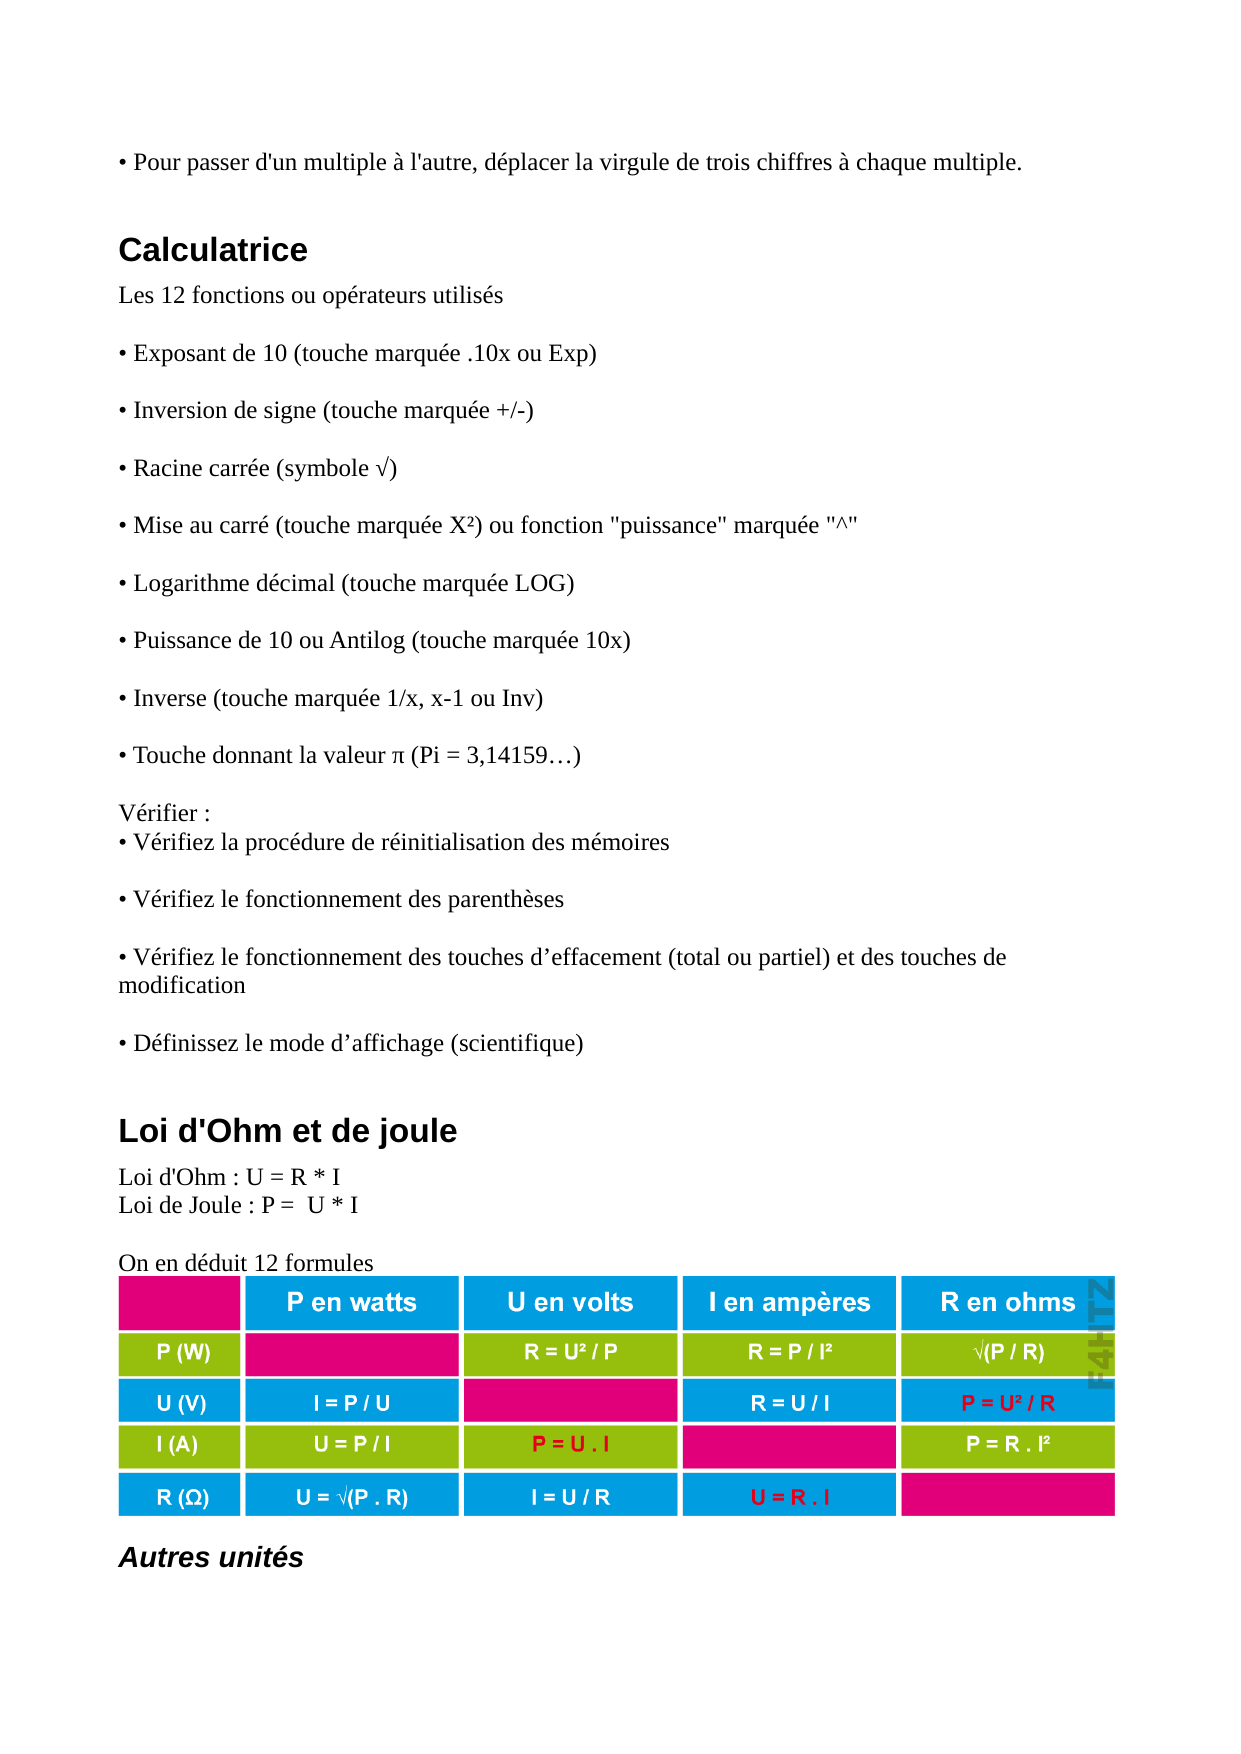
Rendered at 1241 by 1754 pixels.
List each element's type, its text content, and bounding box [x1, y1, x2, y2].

picture [963, 1396, 974, 1410]
picture [1090, 1302, 1112, 1321]
text • Touche donnant la valeur π (Pi = 3,14159…) [118, 741, 1122, 769]
picture [808, 1298, 815, 1311]
picture [1001, 1396, 1013, 1410]
picture [843, 1298, 855, 1311]
picture [1045, 1298, 1059, 1310]
picture [741, 1298, 745, 1310]
picture [289, 1292, 302, 1310]
picture [779, 1298, 783, 1310]
text • Définissez le mode d’affichage (scientifique) [118, 1028, 1122, 1057]
picture [597, 1490, 608, 1504]
text • Pour passer d'un multiple à l'autre, déplacer la virgule de trois chiffres à chaque multiple. [118, 147, 1122, 176]
picture [1090, 1280, 1112, 1299]
picture [186, 1396, 194, 1410]
picture [556, 1298, 562, 1310]
picture [746, 1298, 752, 1310]
picture [784, 1298, 798, 1310]
picture [551, 1298, 555, 1310]
picture [545, 1494, 554, 1500]
picture [509, 1292, 524, 1311]
picture [803, 1298, 807, 1315]
picture [313, 1298, 324, 1311]
text • Vérifiez la procédure de réinitialisation des mémoires [118, 827, 1122, 856]
picture [764, 1304, 770, 1311]
text • Inverse (touche marquée 1/x, x-1 ou Inv) [118, 683, 1122, 712]
picture [818, 1298, 830, 1311]
picture [351, 1298, 370, 1310]
picture [765, 1298, 775, 1310]
subtitle Loi d'Ohm et de joule [118, 1111, 1122, 1149]
text Loi d'Ohm : U = R * I [118, 1162, 1122, 1190]
picture [773, 1494, 783, 1500]
picture [118, 1276, 1115, 1516]
text On en déduit 12 formules [118, 1248, 1122, 1277]
picture [319, 1494, 328, 1500]
picture [725, 1298, 736, 1311]
text • Vérifiez le fonctionnement des parenthèses [118, 884, 1122, 913]
picture [1063, 1298, 1074, 1311]
picture [158, 1396, 170, 1410]
picture [356, 1490, 367, 1504]
picture [621, 1298, 632, 1310]
picture [984, 1298, 995, 1310]
picture [388, 1490, 399, 1504]
picture [374, 1298, 382, 1310]
picture [968, 1298, 980, 1311]
picture [404, 1298, 415, 1311]
picture [298, 1490, 309, 1504]
picture [1040, 1298, 1044, 1310]
picture [793, 1490, 804, 1504]
text Les 12 fonctions ou opérateurs utilisés [118, 281, 1122, 309]
text • Vérifiez le fonctionnement des touches d’effacement (total ou partiel) et des touches de modification [118, 942, 1122, 999]
picture [753, 1490, 764, 1504]
picture [611, 1294, 619, 1311]
picture [1024, 1292, 1036, 1310]
text • Racine carrée (symbole √) [118, 453, 1122, 482]
picture [1042, 1396, 1054, 1410]
text • Mise au carré (touche marquée X²) ou fonction "puissance" marquée "^" [118, 511, 1122, 539]
picture [563, 1490, 575, 1504]
text • Puissance de 10 ou Antilog (touche marquée 10x) [118, 626, 1122, 654]
picture [574, 1298, 585, 1310]
text Loi de Joule : P = U * I [118, 1190, 1122, 1219]
picture [858, 1298, 869, 1310]
picture [983, 1400, 992, 1406]
picture [372, 1304, 378, 1311]
picture [834, 1298, 841, 1310]
picture [1007, 1298, 1020, 1311]
picture [943, 1292, 957, 1310]
picture [589, 1298, 602, 1311]
text • Logarithme décimal (touche marquée LOG) [118, 568, 1122, 597]
picture [386, 1294, 402, 1311]
subtitle Autres unités [118, 1540, 1122, 1574]
subtitle Calculatrice [118, 229, 1122, 268]
picture [329, 1298, 340, 1310]
text • Exposant de 10 (touche marquée .10x ou Exp) [118, 338, 1122, 367]
picture [158, 1490, 170, 1504]
picture [535, 1298, 547, 1311]
text Vérifier : [118, 798, 1122, 827]
text • Inversion de signe (touche marquée +/-) [118, 396, 1122, 424]
